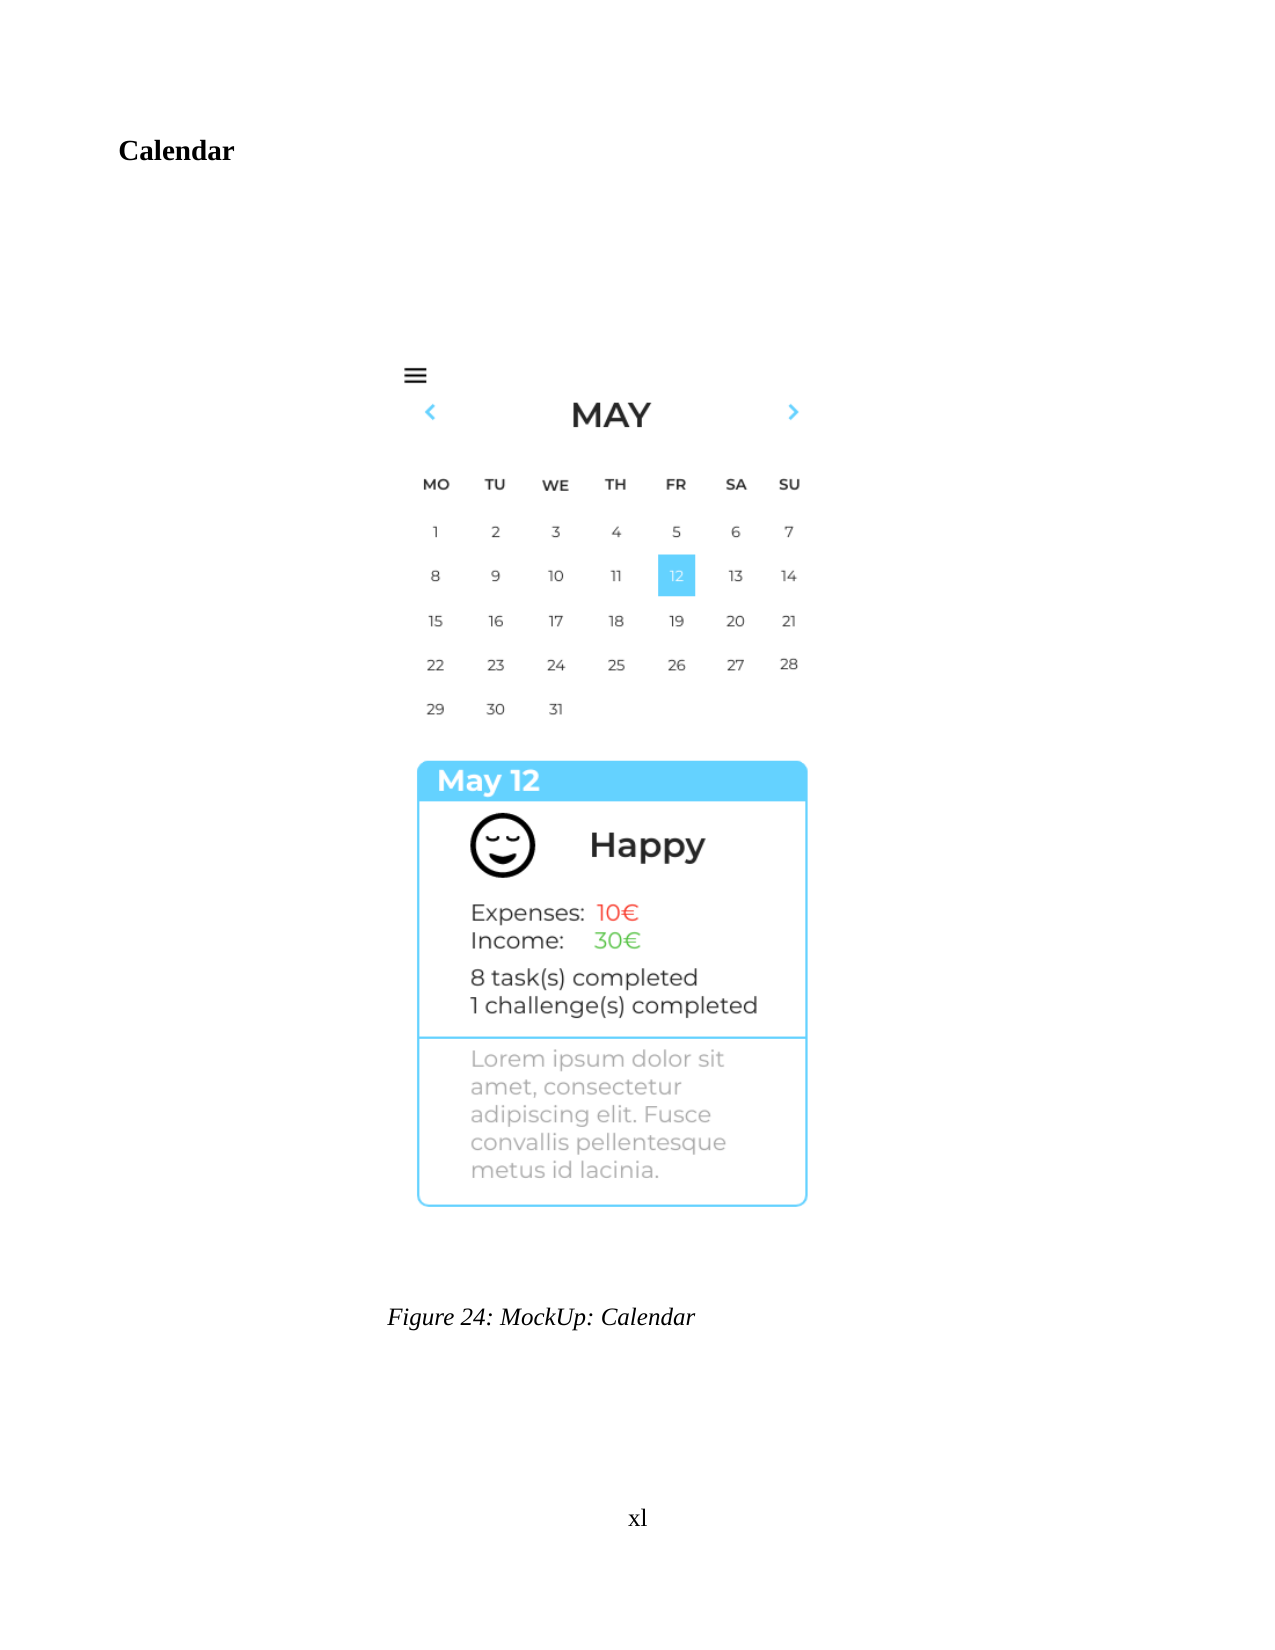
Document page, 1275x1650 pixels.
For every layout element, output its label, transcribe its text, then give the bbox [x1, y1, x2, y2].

text Figure 24: MockUp: Calendar [387, 1302, 839, 1330]
subtitle Calendar [118, 133, 1157, 166]
picture [387, 324, 839, 1302]
